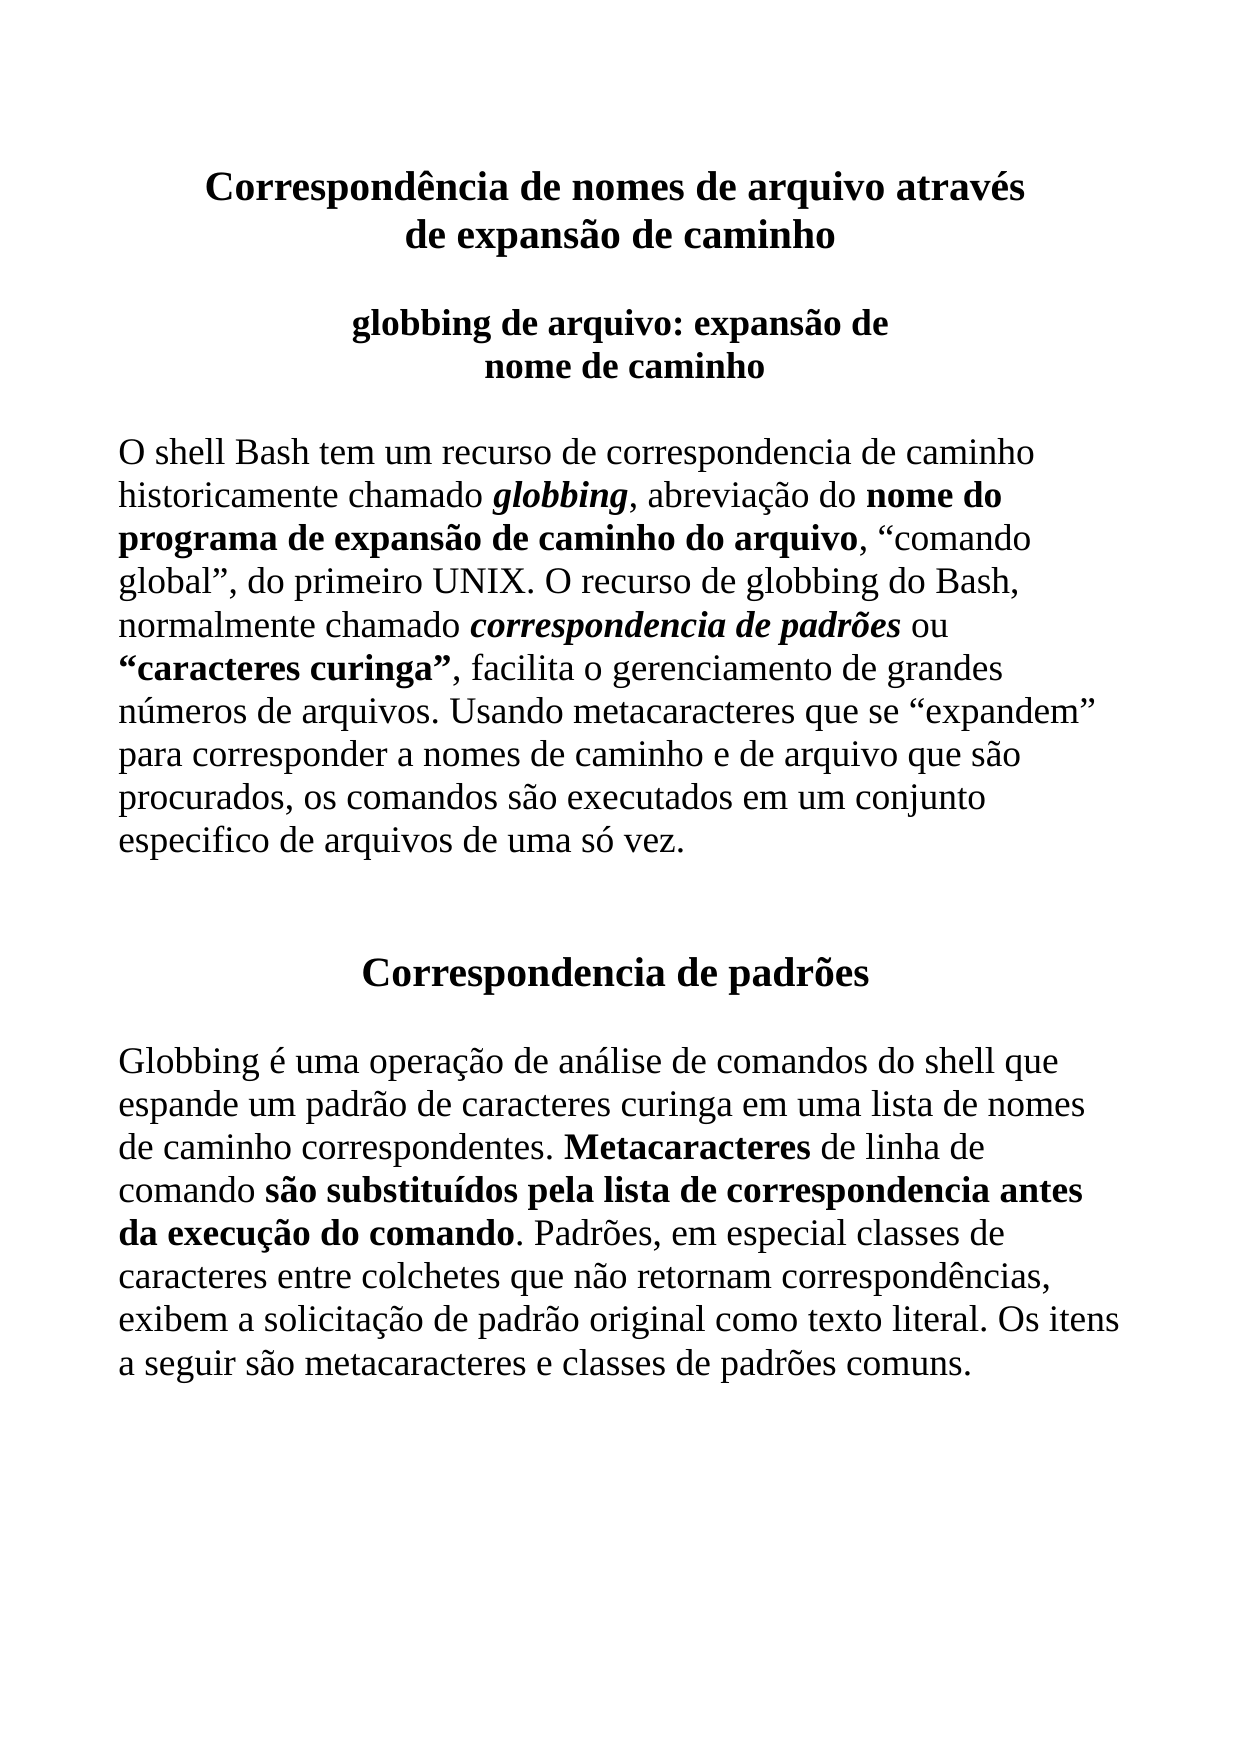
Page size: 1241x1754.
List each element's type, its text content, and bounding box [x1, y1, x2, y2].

text O shell Bash tem um recurso de correspondencia de caminho historicamente chamado globbing, abreviação do nome do programa de expansão de caminho do arquivo, “comando global”, do primeiro UNIX. O recurso de globbing do Bash, normalmente chamado correspondencia de padrões ou “caracteres curinga”, facilita o gerenciamento de grandes números de arquivos. Usando metacaracteres que se “expandem” para corresponder a nomes de caminho e de arquivo que são procurados, os comandos são executados em um conjunto especifico de arquivos de uma só vez. [118, 429, 1122, 861]
text Correspondência de nomes de arquivo através [118, 161, 1122, 209]
text Correspondencia de padrões [118, 947, 1122, 995]
text Globbing é uma operação de análise de comandos do shell que espande um padrão de caracteres curinga em uma lista de nomes de caminho correspondentes. Metacaracteres de linha de comando são substituídos pela lista de correspondencia antes da execução do comando. Padrões, em especial classes de caracteres entre colchetes que não retornam correspondências, exibem a solicitação de padrão original como texto literal. Os itens a seguir são metacaracteres e classes de padrões comuns. [118, 1038, 1122, 1383]
text globbing de arquivo: expansão de [118, 300, 1122, 343]
text nome de caminho [118, 343, 1122, 386]
text de expansão de caminho [118, 209, 1122, 257]
